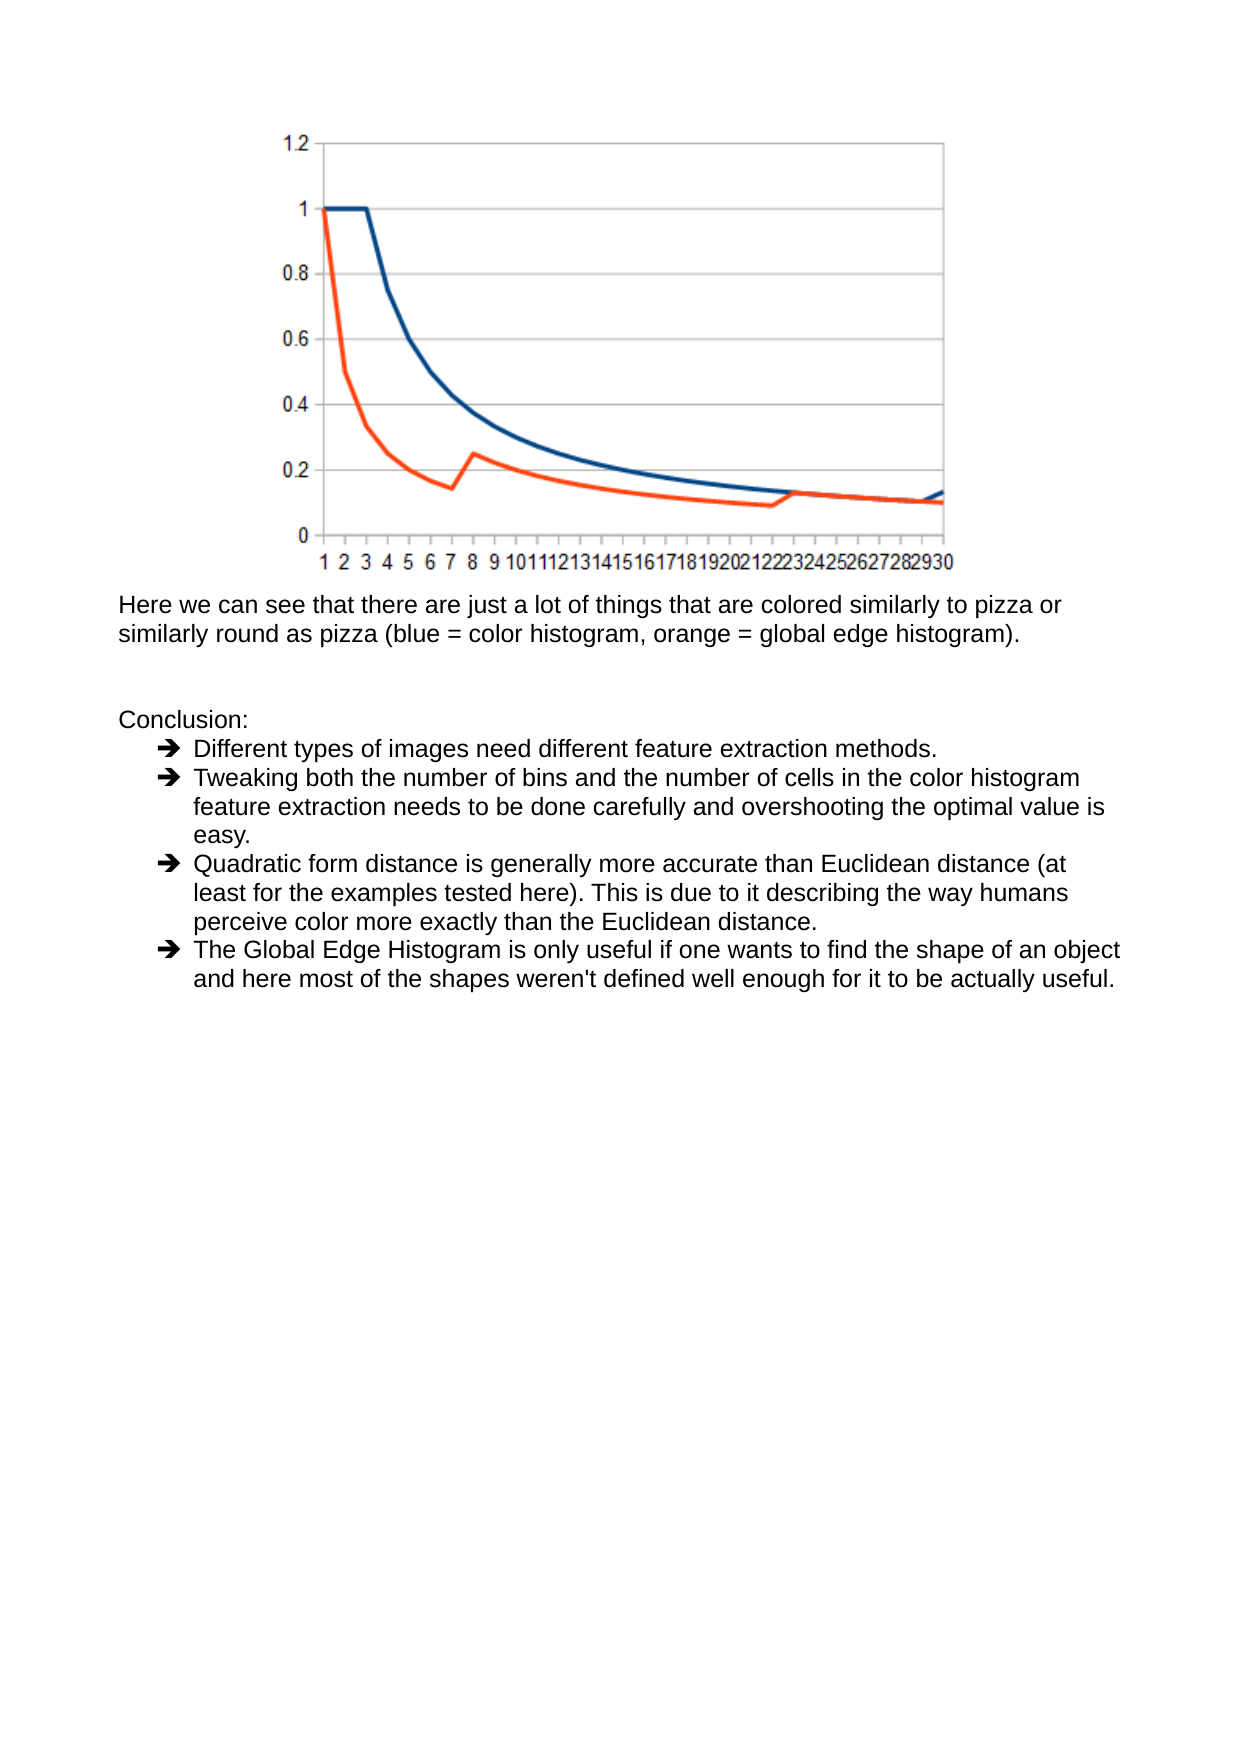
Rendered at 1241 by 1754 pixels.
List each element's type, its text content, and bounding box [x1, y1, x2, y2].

text Here we can see that there are just a lot of things that are colored similarly to pizza or similarly round as pizza (blue = color histogram, orange = global edge histogram). [118, 118, 1122, 647]
text Conclusion: [118, 705, 1122, 734]
picture [271, 118, 970, 590]
list Quadratic form distance is generally more accurate than Euclidean distance (at least for the examples tested here). This is due to it describing the way humans perceive color more exactly than the Euclidean distance. [156, 849, 1122, 935]
list The Global Edge Histogram is only useful if one wants to find the shape of an object and here most of the shapes weren't defined well enough for it to be actually useful. [156, 935, 1122, 993]
list Tweaking both the number of bins and the number of cells in the color histogram feature extraction needs to be done carefully and overshooting the optimal value is easy. [156, 763, 1122, 849]
list Different types of images need different feature extraction methods. [156, 734, 1122, 763]
